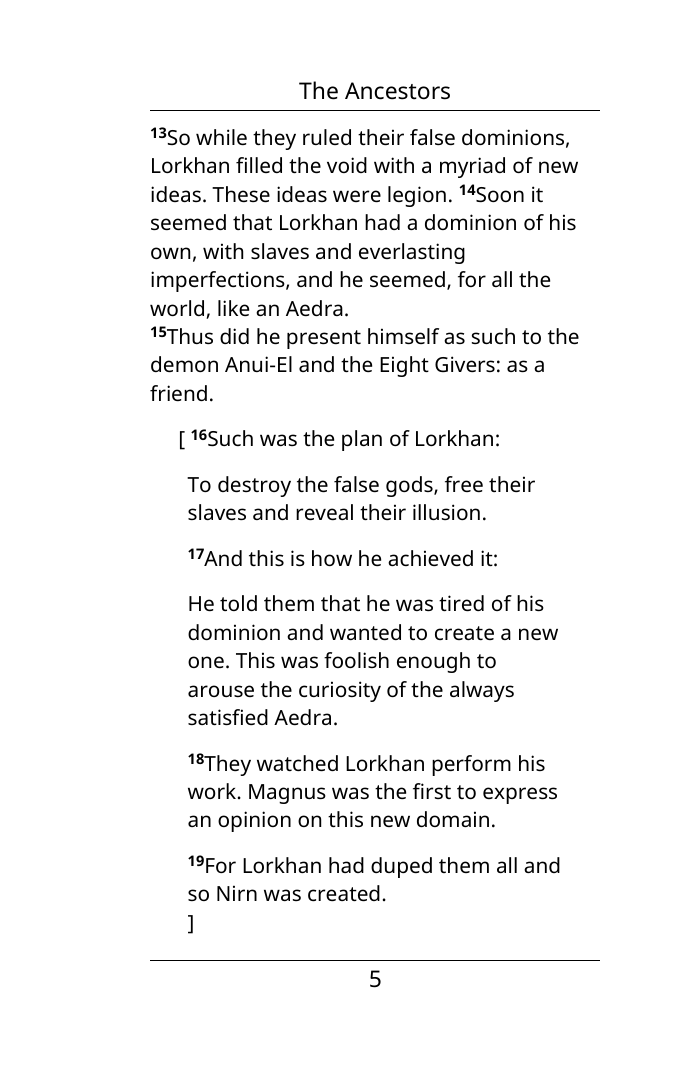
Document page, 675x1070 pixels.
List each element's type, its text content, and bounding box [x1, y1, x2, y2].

text 18They watched Lorkhan perform his work. Magnus was the first to express an opinion on this new domain. [187, 749, 562, 834]
text 19For Lorkhan had duped them all and so Nirn was created. ] [187, 851, 572, 936]
text To destroy the false gods, free their slaves and reveal their illusion. [187, 470, 562, 527]
text [ 16Such was the plan of Lorkhan: [178, 424, 562, 453]
text 17And this is how he achieved it: [187, 544, 562, 572]
text 13So while they ruled their false dominions, Lorkhan filled the void with a myriad of new ideas. These ideas were legion. 14Soon it seemed that Lorkhan had a dominion of his own, with slaves and everlasting imperfections, and he seemed, for all the world, like an Aedra. 15Thus did he present himself as such to the demon Anui-El and the Eight Givers: as a friend. [150, 123, 600, 407]
text He told them that he was tired of his dominion and wanted to create a new one. This was foolish enough to arouse the curiosity of the always satisfied Aedra. [187, 589, 562, 732]
